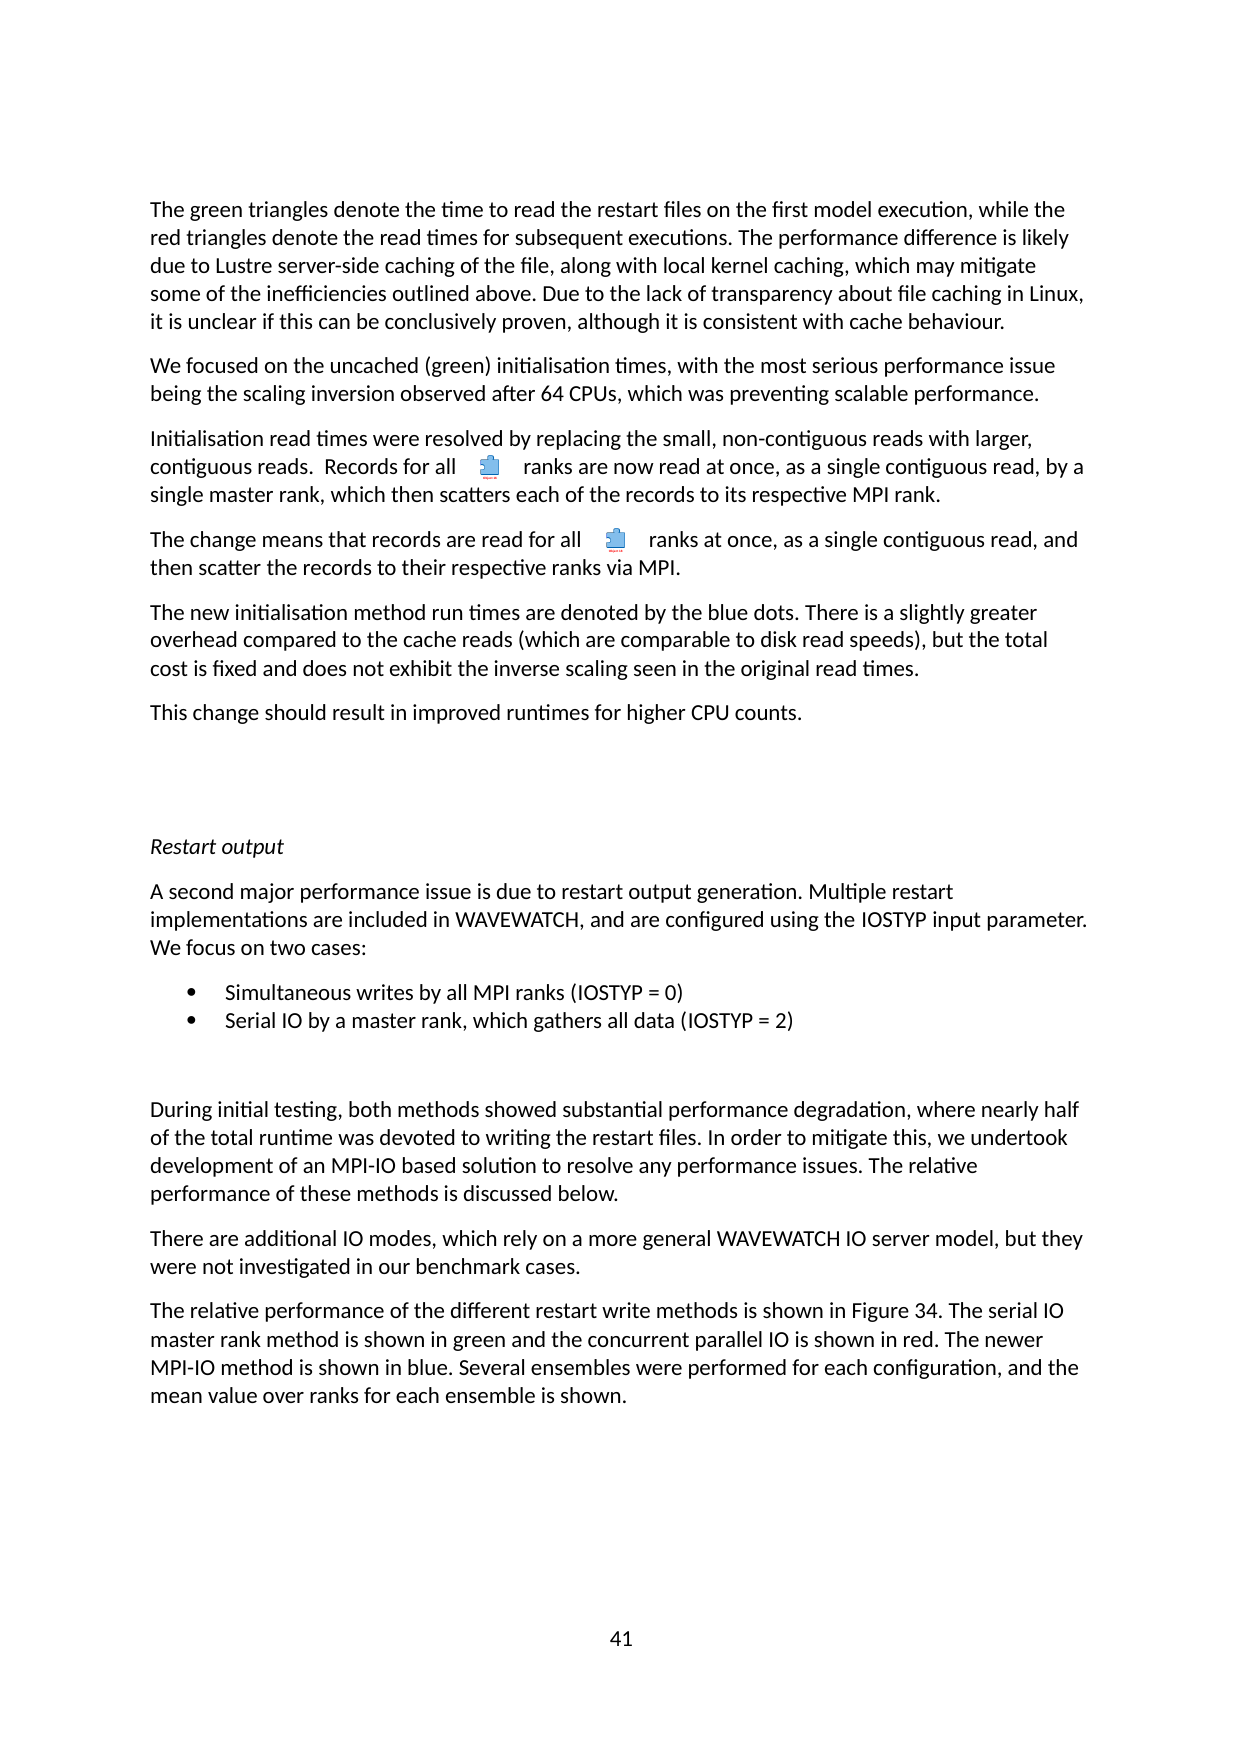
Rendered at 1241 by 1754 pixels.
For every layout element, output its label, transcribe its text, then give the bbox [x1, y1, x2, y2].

text Restart output [150, 832, 1092, 860]
text The green triangles denote the time to read the restart files on the first model execution, while the red triangles denote the read times for subsequent executions. The performance difference is likely due to Lustre server-side caching of the file, along with local kernel caching, which may mitigate some of the inefficiencies outlined above. Due to the lack of transparency about file caching in Linux, it is unclear if this can be conclusively proven, although it is consistent with cache behaviour. [150, 195, 1092, 335]
text A second major performance issue is due to restart output generation. Multiple restart implementations are included in WAVEWATCH, and are configured using the IOSTYP input parameter. We focus on two cases: [150, 877, 1092, 961]
text There are additional IO modes, which rely on a more general WAVEWATCH IO server model, but they were not investigated in our benchmark cases. [150, 1224, 1092, 1280]
list Serial IO by a master rank, which gathers all data (IOSTYP = 2) [187, 1006, 1092, 1034]
text We focused on the uncached (green) initialisation times, with the most serious performance issue being the scaling inversion observed after 64 CPUs, which was preventing scalable performance. [150, 351, 1092, 407]
text This change should result in improved runtimes for higher CPU counts. [150, 698, 1092, 726]
text The new initialisation method run times are denoted by the blue dots. There is a slightly greater overhead compared to the cache reads (which are comparable to disk read speeds), but the total cost is fixed and does not exhibit the inverse scaling seen in the original read times. [150, 598, 1092, 682]
text The change means that records are read for all ranks at once, as a single contiguous read, and then scatter the records to their respective ranks via MPI. [150, 525, 1092, 581]
text The relative performance of the different restart write methods is shown in Figure 34. The serial IO master rank method is shown in green and the concurrent parallel IO is shown in red. The newer MPI-IO method is shown in blue. Several ensembles were performed for each configuration, and the mean value over ranks for each ensemble is shown. [150, 1297, 1092, 1409]
text Initialisation read times were resolved by replacing the small, non-contiguous reads with larger, contiguous reads. Records for all ranks are now read at once, as a single contiguous read, by a single master rank, which then scatters each of the records to its respective MPI rank. [150, 424, 1092, 508]
text During initial testing, both methods showed substantial performance degradation, where nearly half of the total runtime was devoted to writing the restart files. In order to mitigate this, we undertook development of an MPI-IO based solution to resolve any performance issues. The relative performance of these methods is discussed below. [150, 1095, 1092, 1207]
list Simultaneous writes by all MPI ranks (IOSTYP = 0) [187, 978, 1092, 1006]
